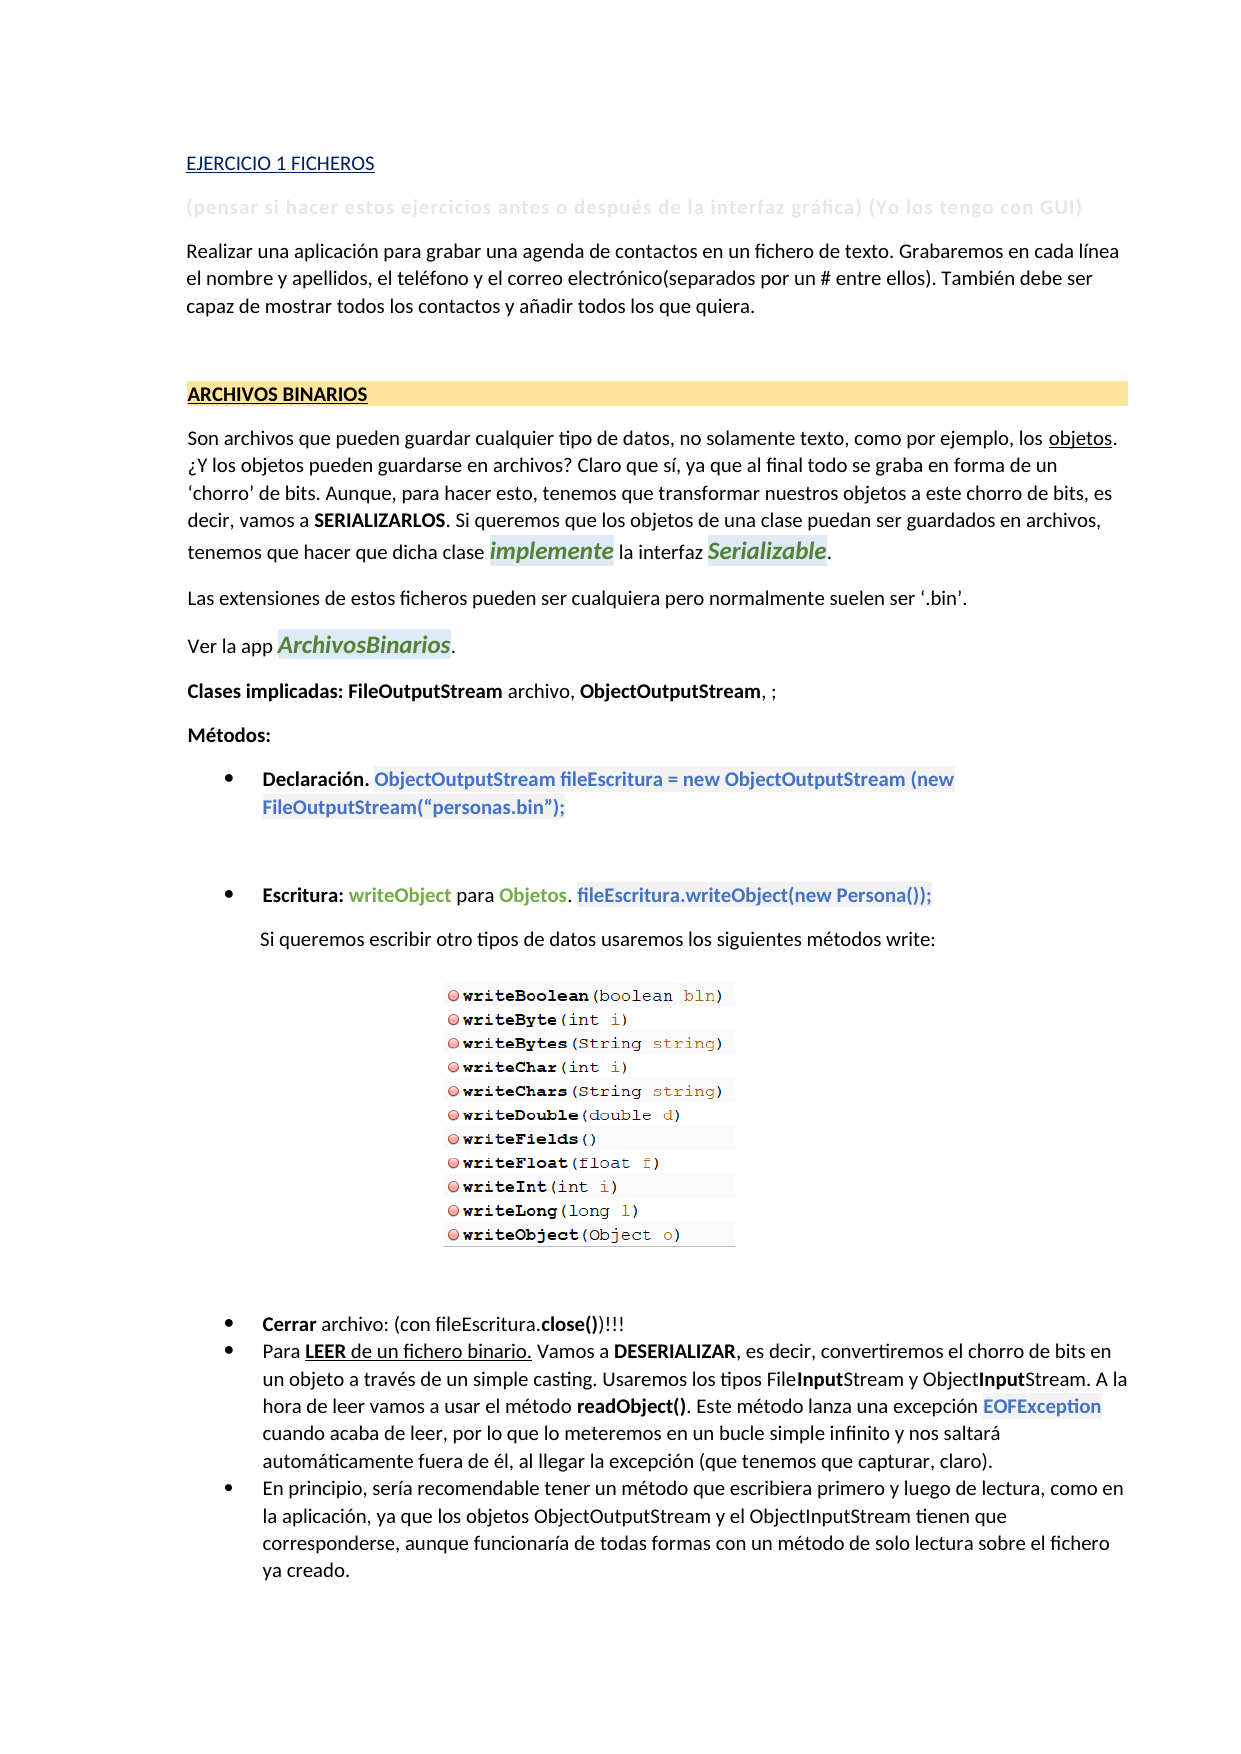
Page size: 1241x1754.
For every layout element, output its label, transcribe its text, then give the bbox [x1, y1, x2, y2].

text Si queremos escribir otro tipos de datos usaremos los siguientes métodos write: [260, 926, 1128, 951]
list En principio, sería recomendable tener un método que escribiera primero y luego de lectura, como en la aplicación, ya que los objetos ObjectOutputStream y el ObjectInputStream tienen que corresponderse, aunque funcionaría de todas formas con un método de solo lectura sobre el fichero ya creado. [225, 1475, 1128, 1583]
list Para LEER de un fichero binario. Vamos a DESERIALIZAR, es decir, convertiremos el chorro de bits en un objeto a través de un simple casting. Usaremos los tipos FileInputStream y ObjectInputStream. A la hora de leer vamos a usar el método readObject(). Este método lanza una excepción EOFException cuando acaba de leer, por lo que lo meteremos en un bucle simple infinito y nos saltará automáticamente fuera de él, al llegar la excepción (que tenemos que capturar, claro). [225, 1338, 1128, 1473]
text (pensar si hacer estos ejercicios antes o después de la interfaz gráfica) (Yo los tengo con GUI) [186, 194, 1128, 219]
text ARCHIVOS BINARIOS [187, 381, 1128, 406]
text Realizar una aplicación para grabar una agenda de contactos en un fichero de texto. Grabaremos en cada línea el nombre y apellidos, el teléfono y el correo electrónico(separados por un # entre ellos). También debe ser capaz de mostrar todos los contactos y añadir todos los que quiera. [186, 238, 1128, 318]
list Escritura: writeObject para Objetos. fileEscritura.writeObject(new Persona()); [225, 882, 1128, 907]
text Clases implicadas: FileOutputStream archivo, ObjectOutputStream, ; [187, 678, 1128, 704]
text Métodos: [187, 722, 1128, 748]
list Declaración. ObjectOutputStream fileEscritura = new ObjectOutputStream (new FileOutputStream(“personas.bin”); [225, 766, 1128, 819]
picture [443, 981, 736, 1247]
text Las extensiones de estos ficheros pueden ser cualquiera pero normalmente suelen ser ‘.bin’. [187, 585, 1128, 610]
text EJERCICIO 1 FICHEROS [186, 150, 1128, 175]
text Ver la app ArchivosBinarios. [187, 629, 1128, 659]
list Cerrar archivo: (con fileEscritura.close())!!! [225, 1311, 1128, 1336]
text Son archivos que pueden guardar cualquier tipo de datos, no solamente texto, como por ejemplo, los objetos. ¿Y los objetos pueden guardarse en archivos? Claro que sí, ya que al final todo se graba en forma de un ‘chorro’ de bits. Aunque, para hacer esto, tenemos que transformar nuestros objetos a este chorro de bits, es decir, vamos a SERIALIZARLOS. Si queremos que los objetos de una clase puedan ser guardados en archivos, tenemos que hacer que dicha clase implemente la interfaz Serializable. [187, 425, 1128, 566]
